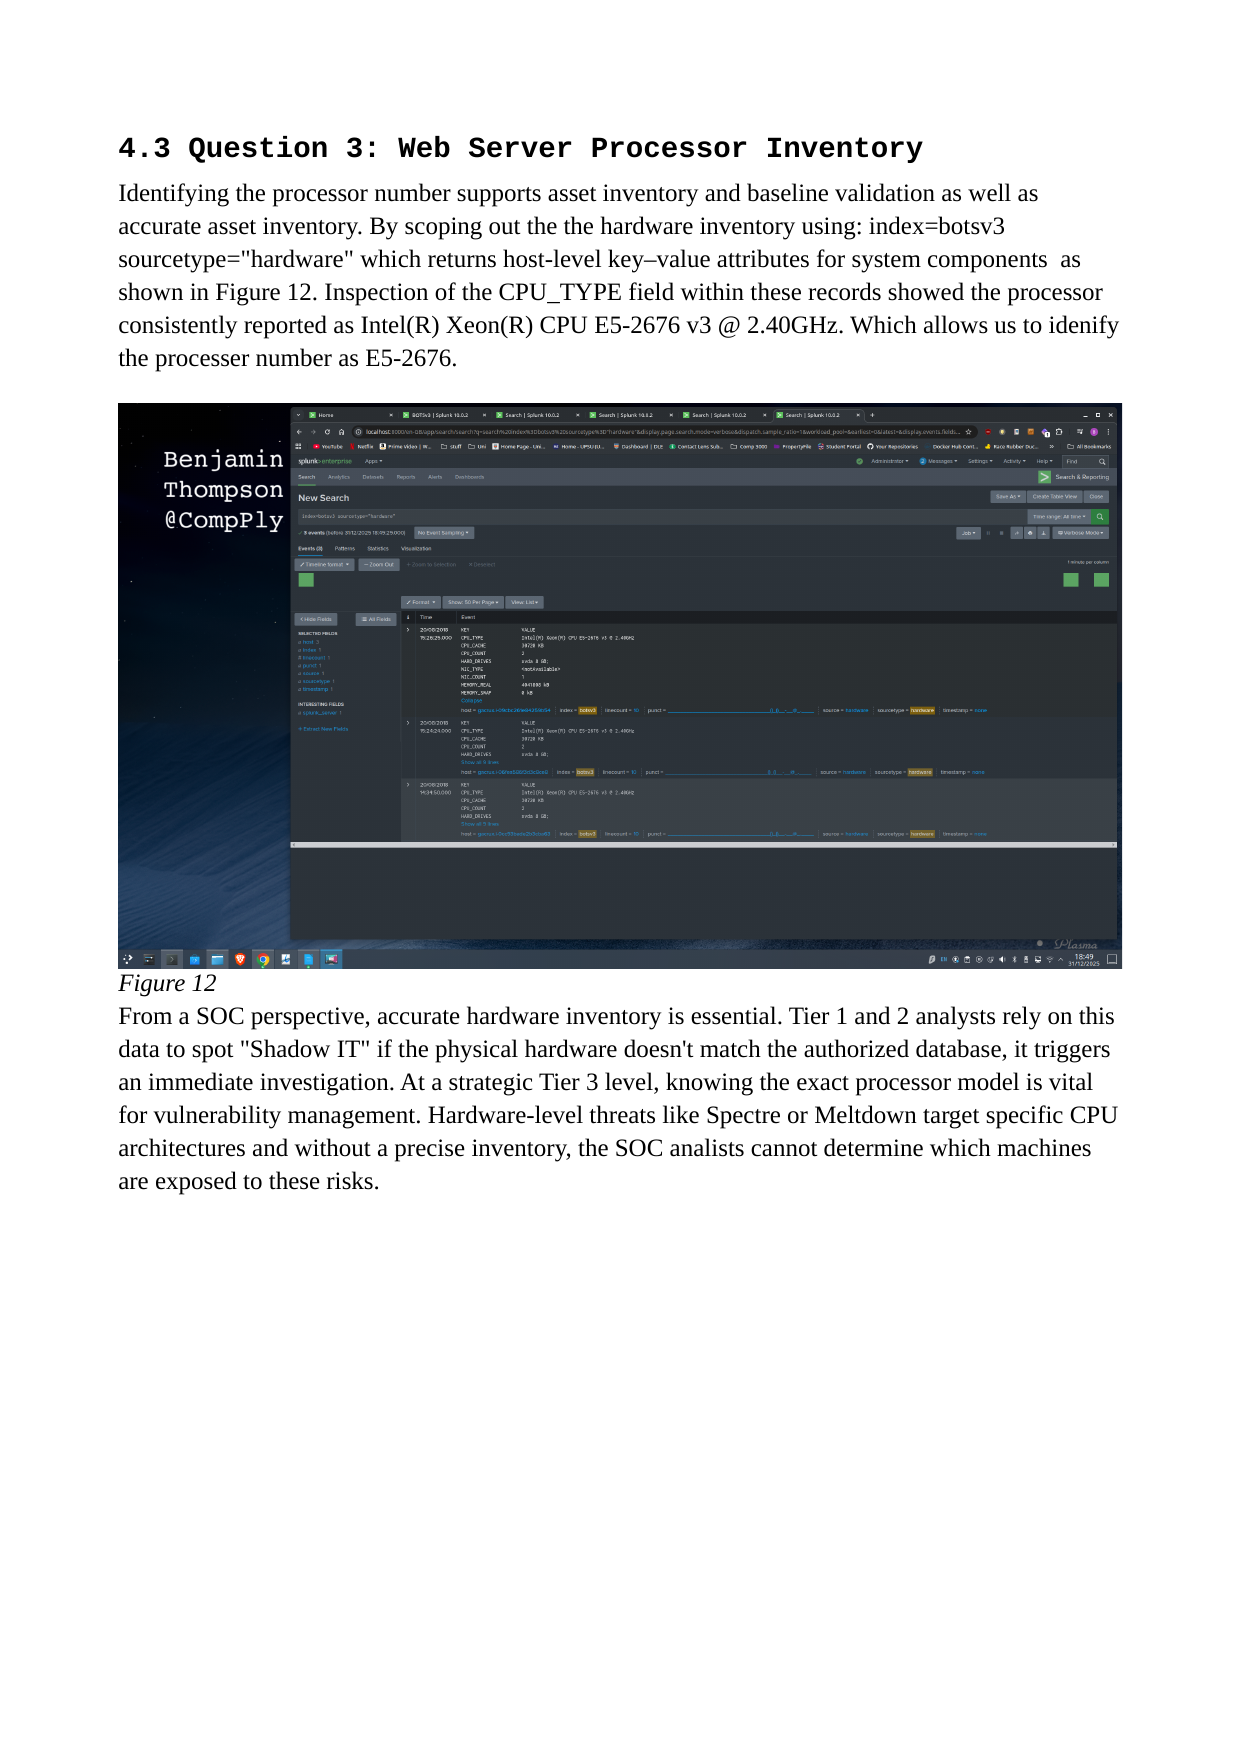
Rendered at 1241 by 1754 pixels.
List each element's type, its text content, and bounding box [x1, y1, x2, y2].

text [118, 391, 1122, 403]
text Figure 12 [118, 969, 1122, 997]
subtitle 4.3 Question 3: Web Server Processor Inventory [118, 133, 1122, 166]
picture [118, 403, 1123, 969]
text From a SOC perspective, accurate hardware inventory is essential. Tier 1 and 2 analysts rely on this data to spot "Shadow IT" if the physical hardware doesn't match the authorized database, it triggers an immediate investigation. At a strategic Tier 3 level, knowing the exact processor model is vital for vulnerability management. Hardware-level threats like Spectre or Meltdown target specific CPU architectures and without a precise inventory, the SOC analists cannot determine which machines are exposed to these risks. [118, 997, 1122, 1195]
text Identifying the processor number supports asset inventory and baseline validation as well as accurate asset inventory. By scoping out the the hardware inventory using: index=botsv3 sourcetype="hardware" which returns host-level key–value attributes for system components as shown in Figure 12. Inspection of the CPU_TYPE field within these records showed the processor consistently reported as Intel(R) Xeon(R) CPU E5-2676 v3 @ 2.40GHz. Which allows us to idenify the processer number as E5-2676. [118, 178, 1122, 372]
